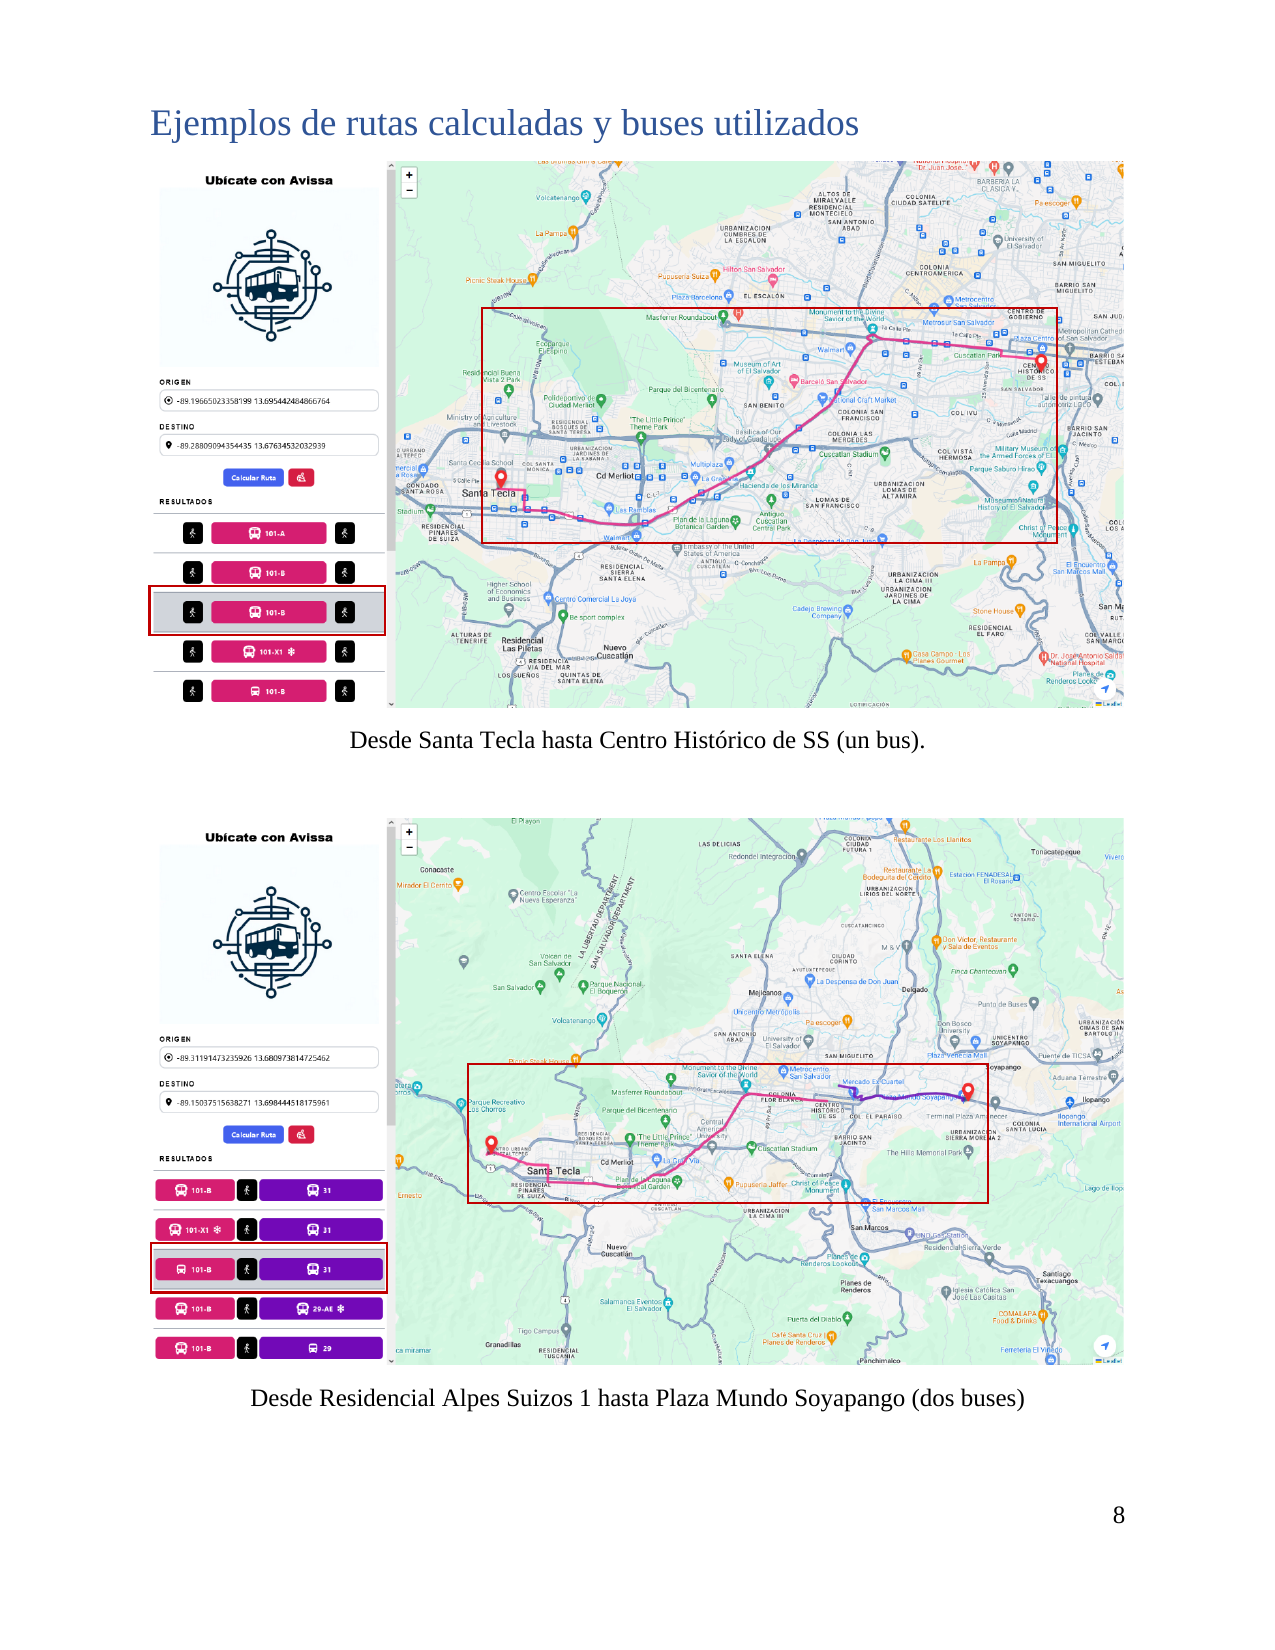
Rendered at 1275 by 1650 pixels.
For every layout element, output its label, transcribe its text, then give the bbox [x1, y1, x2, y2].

subtitle Ejemplos de rutas calculadas y buses utilizados [150, 100, 1125, 143]
text Desde Residencial Alpes Suizos 1 hasta Plaza Mundo Soyapango (dos buses) [150, 1383, 1125, 1411]
text Desde Santa Tecla hasta Centro Histórico de SS (un bus). [150, 726, 1125, 754]
